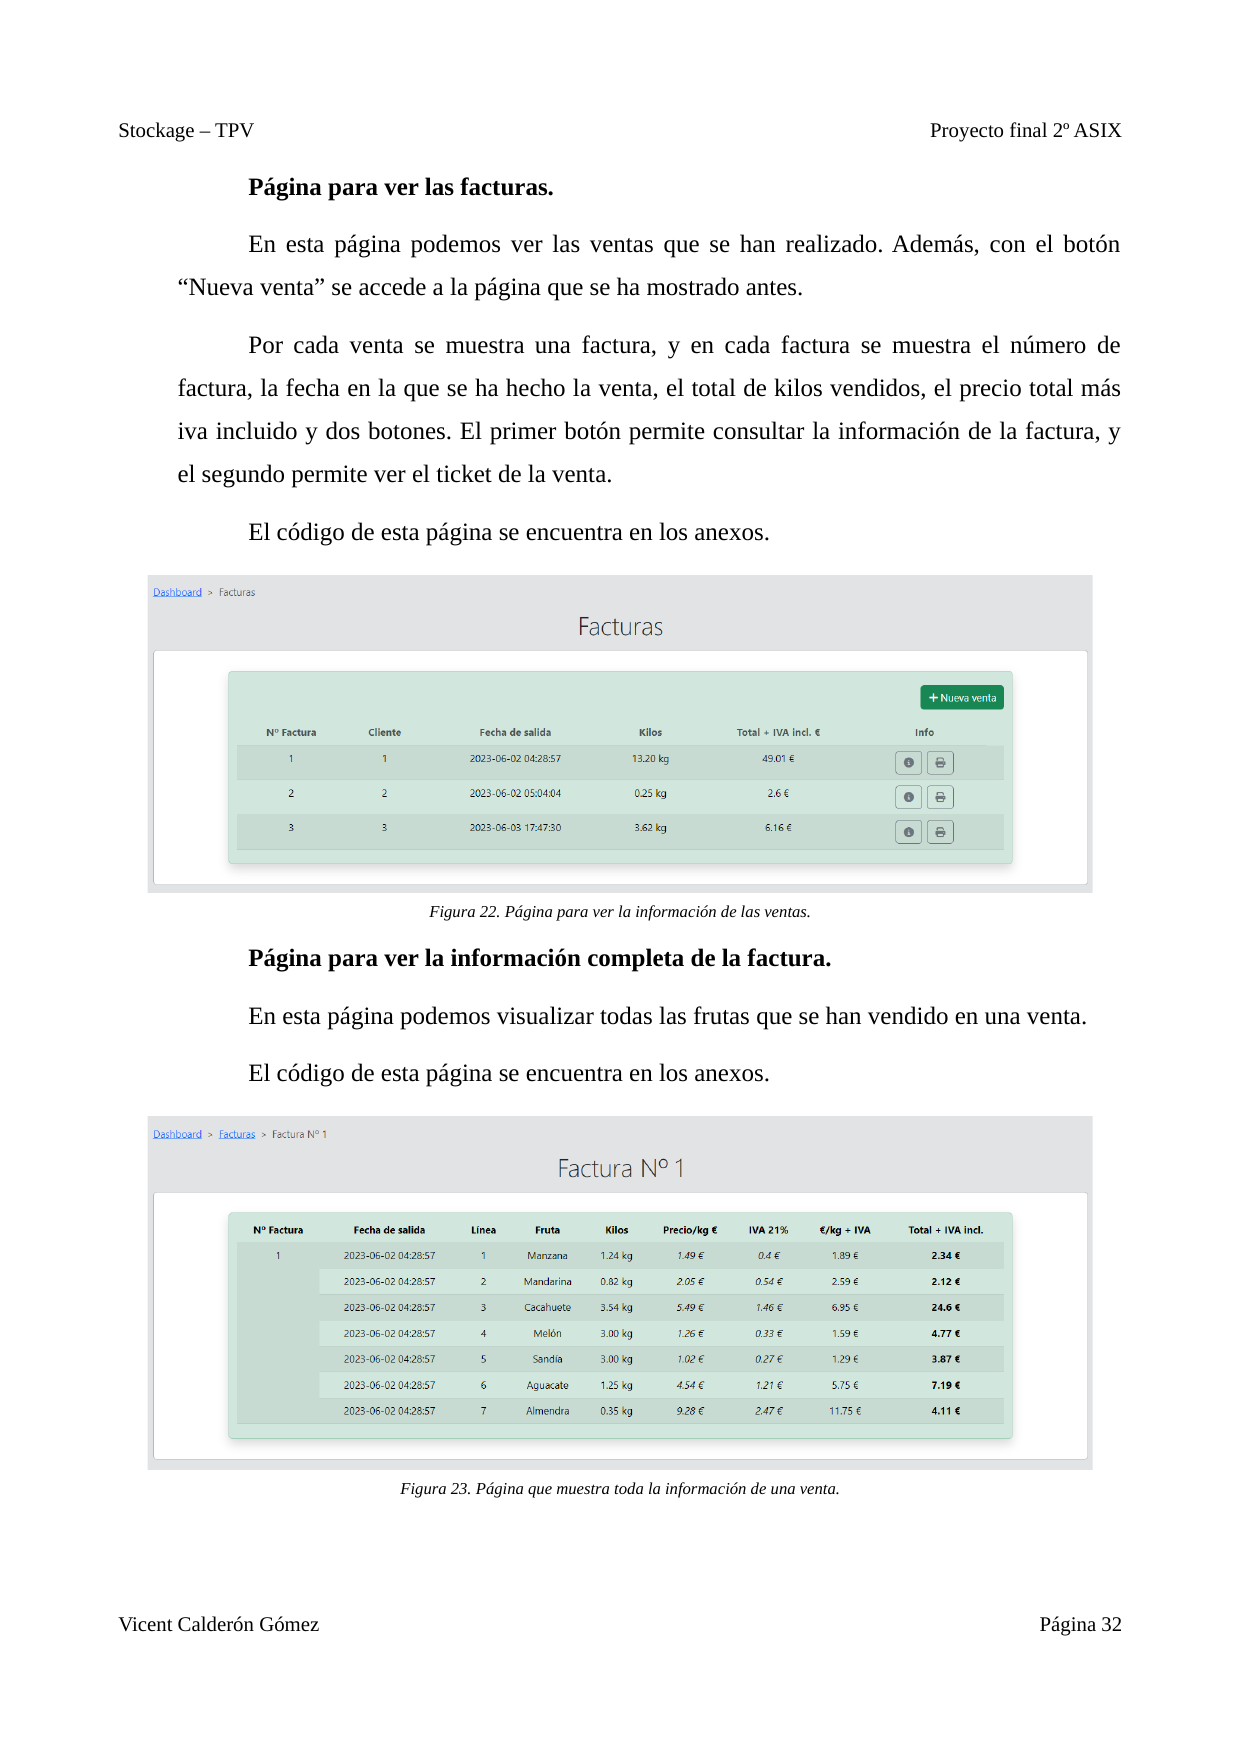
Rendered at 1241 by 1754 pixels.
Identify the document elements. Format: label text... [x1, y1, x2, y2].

text El código de esta página se encuentra en los anexos. [177, 517, 1122, 546]
text Por cada venta se muestra una factura, y en cada factura se muestra el número de factura, la fecha en la que se ha hecho la venta, el total de kilos vendidos, el precio total más iva incluido y dos botones. El primer botón permite consultar la información de la factura, y el segundo permite ver el ticket de la venta. [177, 330, 1122, 488]
text El código de esta página se encuentra en los anexos. [177, 1058, 1122, 1087]
text En esta página podemos visualizar todas las frutas que se han vendido en una venta. [177, 1001, 1122, 1029]
text Página para ver la información completa de la factura. [177, 943, 1122, 972]
text Página para ver las facturas. [177, 172, 1122, 200]
picture [147, 575, 1093, 893]
text En esta página podemos ver las ventas que se han realizado. Además, con el botón “Nueva venta” se accede a la página que se ha mostrado antes. [177, 229, 1122, 301]
picture [147, 1116, 1093, 1470]
text Figura 23. Página que muestra toda la información de una venta. [118, 1129, 1122, 1498]
text Figura 22. Página para ver la información de las ventas. [118, 587, 1122, 921]
